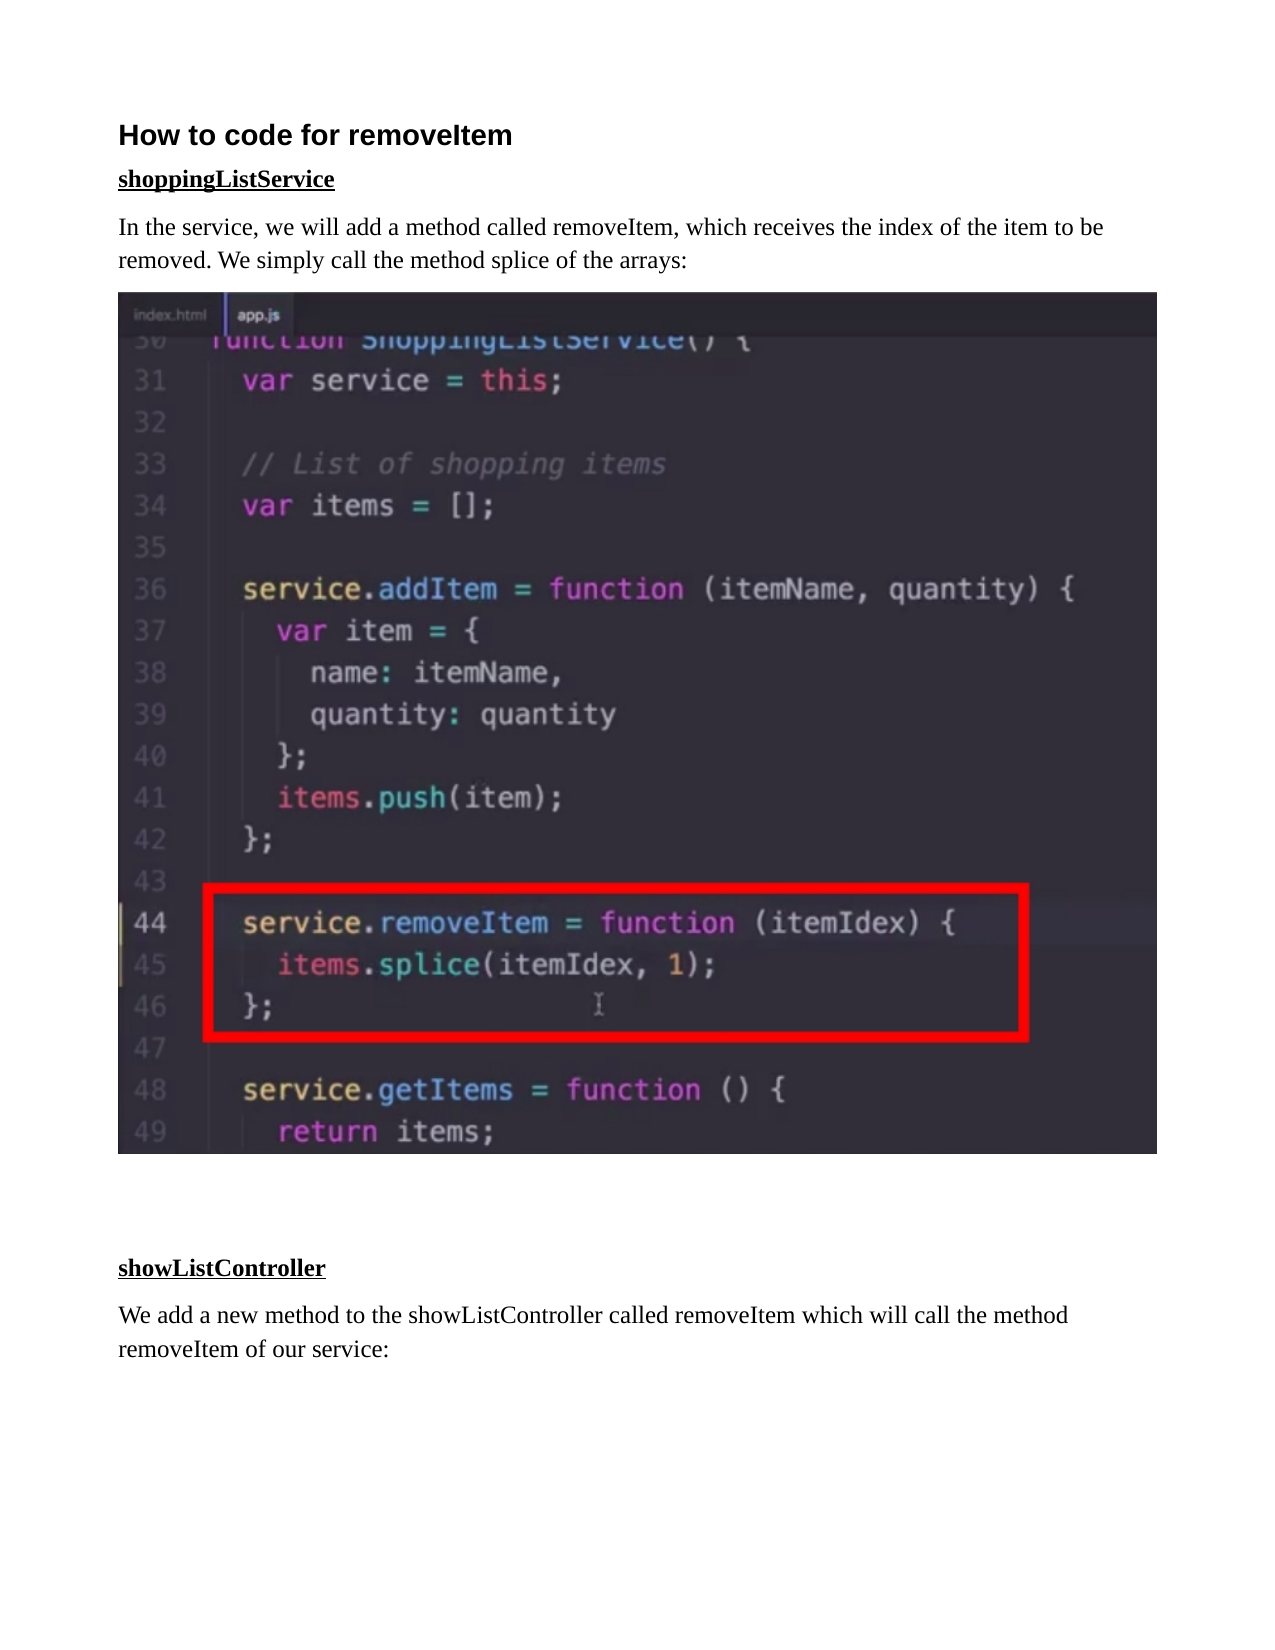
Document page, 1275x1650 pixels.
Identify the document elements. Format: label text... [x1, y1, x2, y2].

text We add a new method to the showListController called removeItem which will call the method removeItem of our service: [118, 1301, 1157, 1362]
text showListController [118, 1253, 1157, 1282]
subtitle How to code for removeItem [118, 118, 1157, 152]
text shoppingListService [118, 164, 1157, 193]
picture [118, 292, 1157, 1154]
text In the service, we will add a method called removeItem, which receives the index of the item to be removed. We simply call the method splice of the arrays: [118, 212, 1157, 274]
